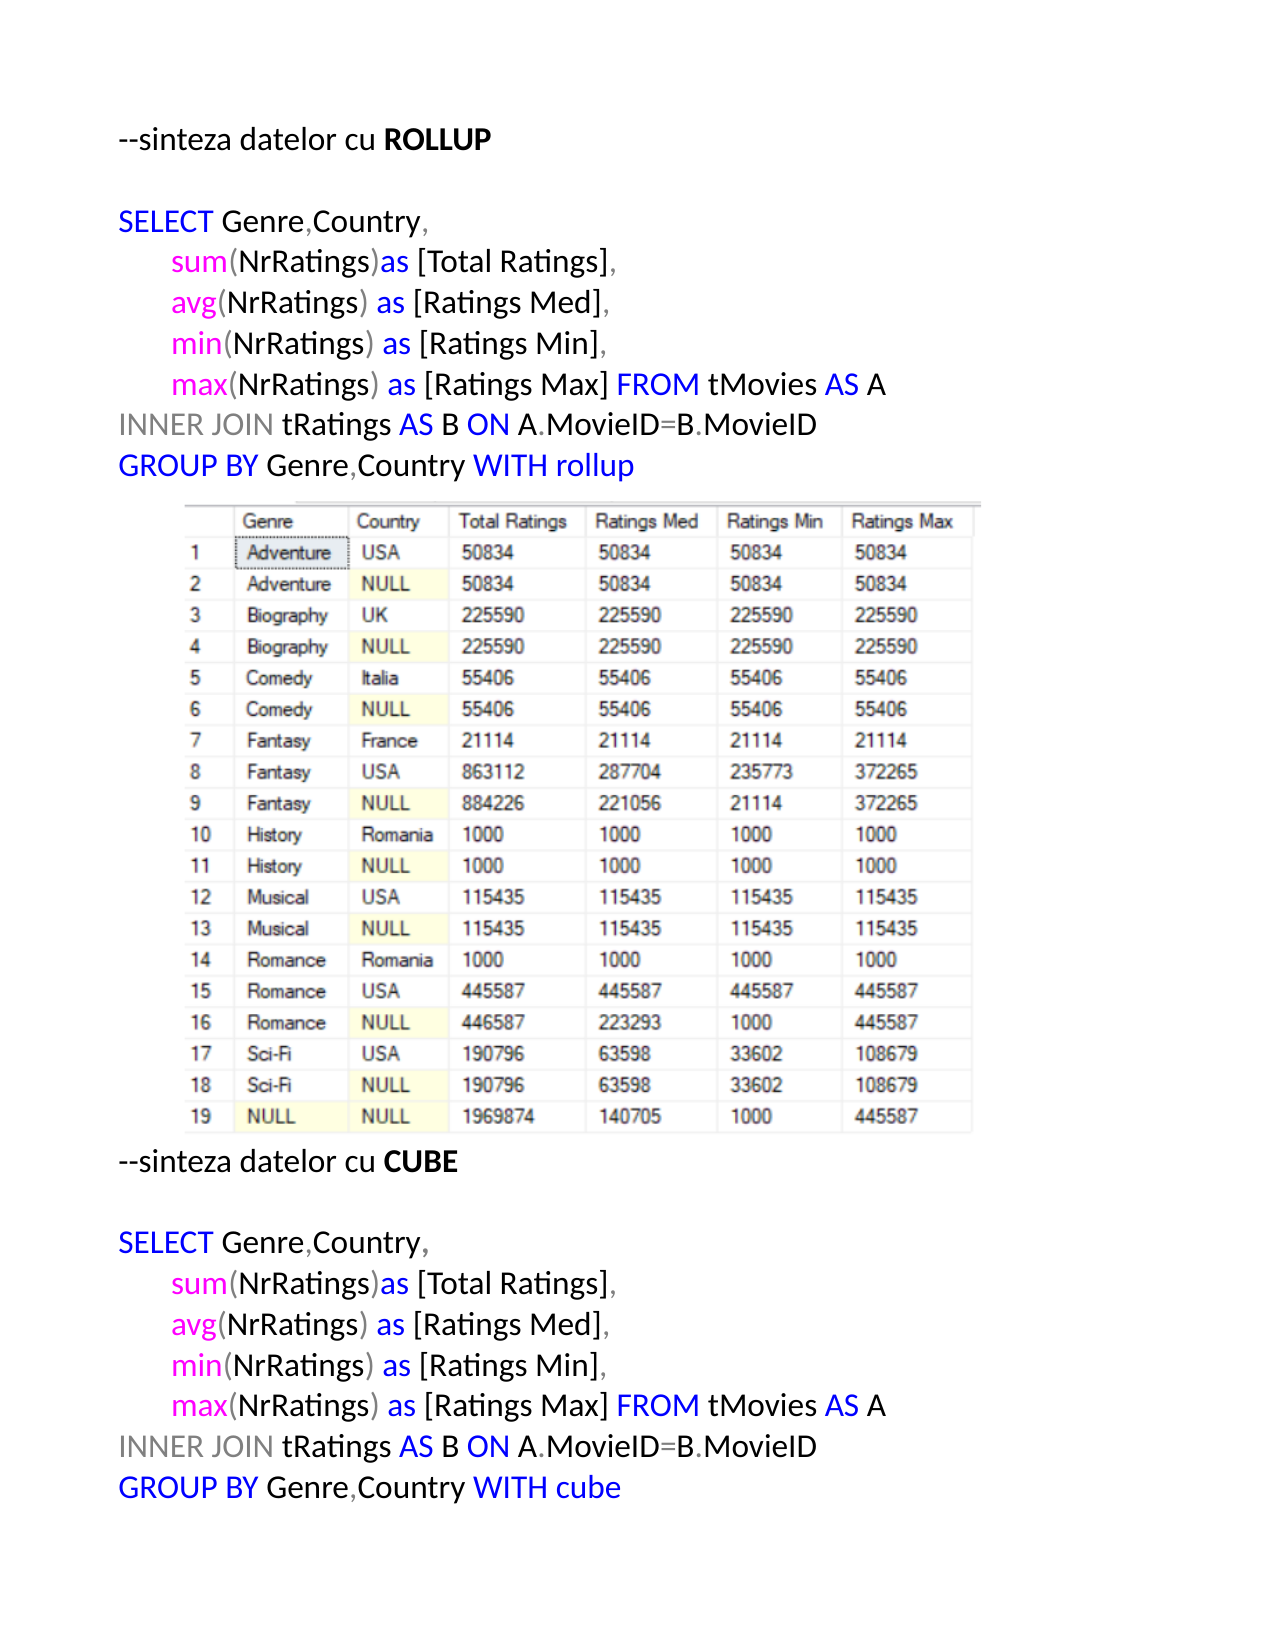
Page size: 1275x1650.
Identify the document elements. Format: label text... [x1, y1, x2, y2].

text max(NrRatings) as [Ratings Max] FROM tMovies AS A [118, 362, 1157, 403]
text sum(NrRatings)as [Total Ratings], [118, 1262, 1157, 1303]
text SELECT Genre,Country, [118, 199, 1157, 240]
text avg(NrRatings) as [Ratings Med], [118, 1303, 1157, 1344]
text --sinteza datelor cu ROLLUP [118, 118, 1157, 159]
text max(NrRatings) as [Ratings Max] FROM tMovies AS A [118, 1384, 1157, 1425]
picture [184, 501, 982, 1141]
text INNER JOIN tRatings AS B ON A.MovieID=B.MovieID [118, 1425, 1157, 1466]
text sum(NrRatings)as [Total Ratings], [118, 240, 1157, 281]
text min(NrRatings) as [Ratings Min], [118, 1344, 1157, 1384]
text SELECT Genre,Country, [118, 1222, 1157, 1262]
text --sinteza datelor cu CUBE [118, 485, 1157, 1181]
text GROUP BY Genre,Country WITH cube [118, 1466, 1157, 1507]
text avg(NrRatings) as [Ratings Med], [118, 281, 1157, 322]
text INNER JOIN tRatings AS B ON A.MovieID=B.MovieID [118, 403, 1157, 444]
text min(NrRatings) as [Ratings Min], [118, 322, 1157, 362]
text GROUP BY Genre,Country WITH rollup [118, 444, 1157, 485]
